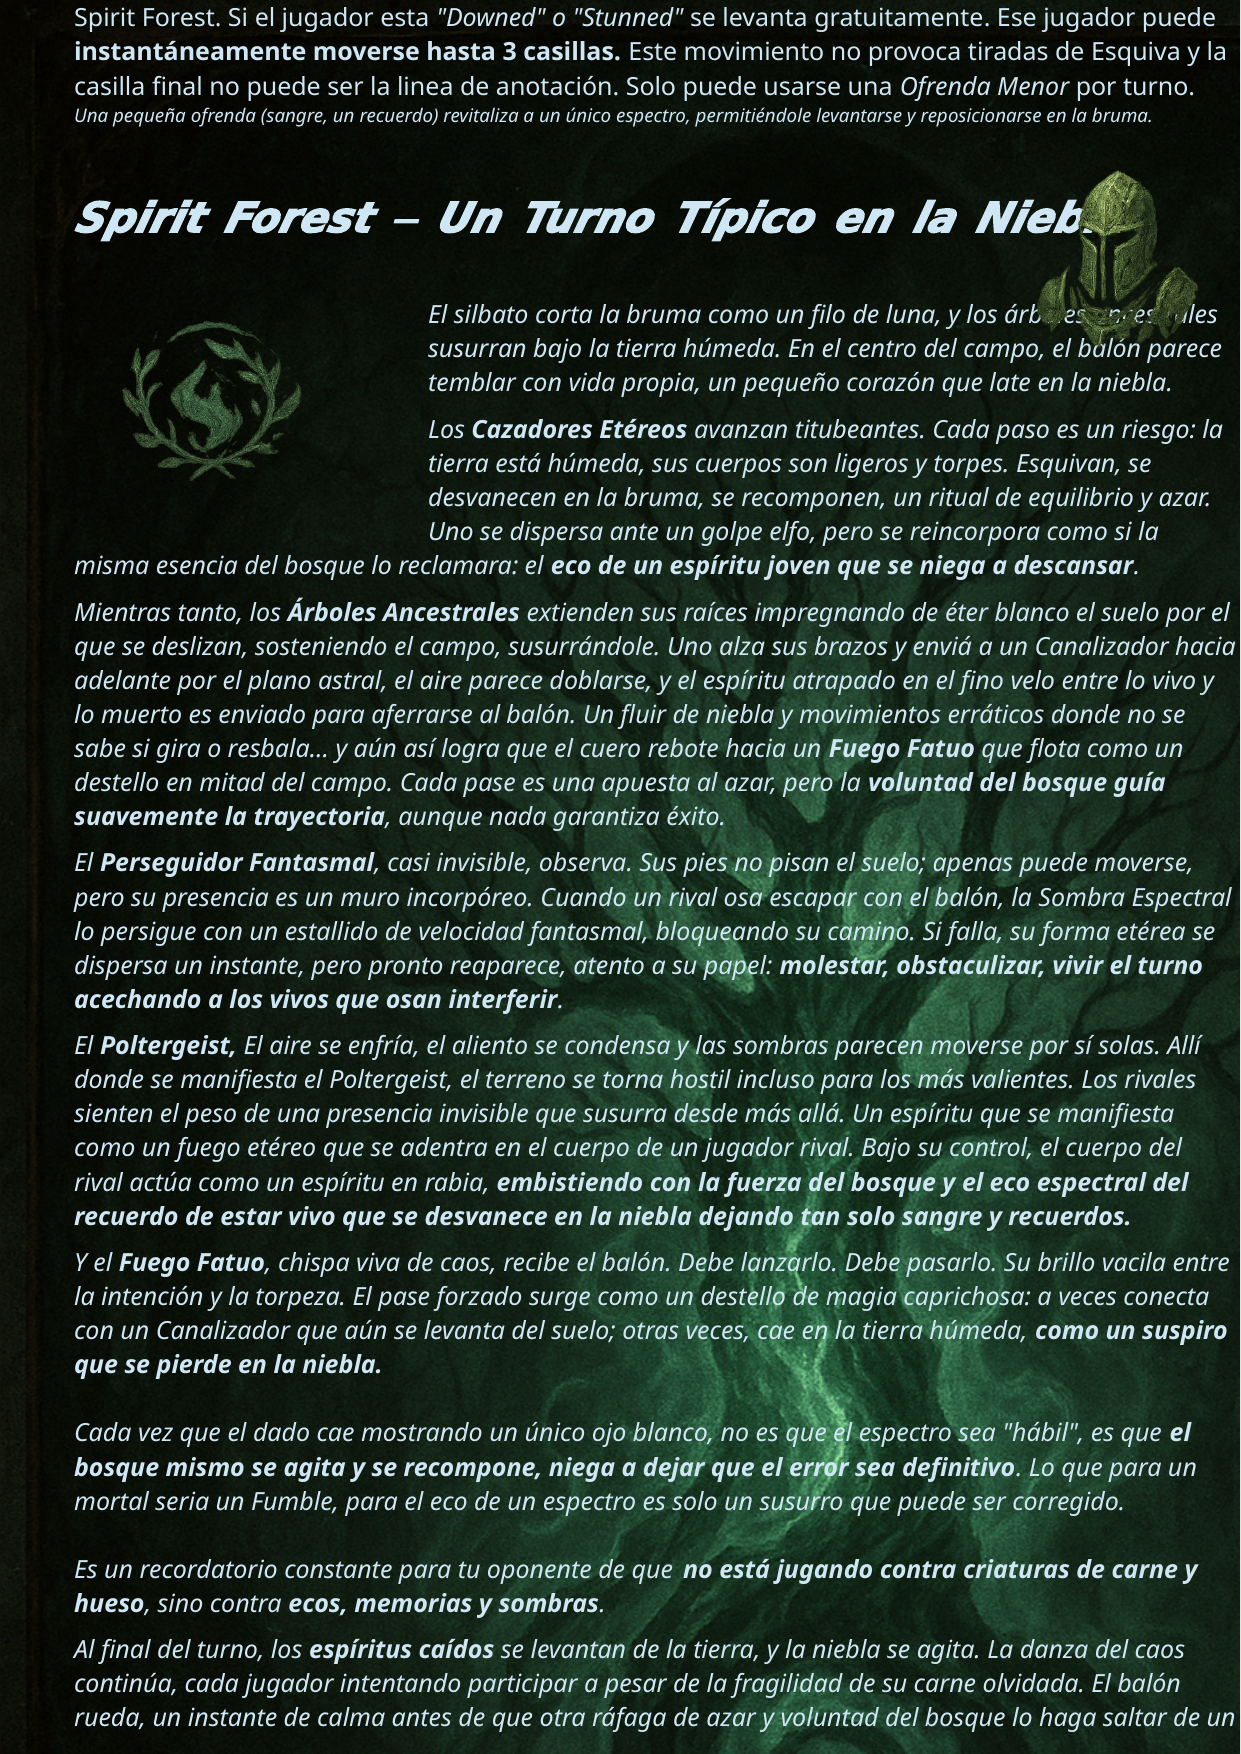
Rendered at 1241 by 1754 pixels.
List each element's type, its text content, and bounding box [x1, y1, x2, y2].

subtitle Spirit Forest. Si el jugador esta "Downed" o "Stunned" se levanta gratuitamente. Ese jugador puede instantáneamente moverse hasta 3 casillas. Este movimiento no provoca tiradas de Esquiva y la casilla final no puede ser la linea de anotación. Solo puede usarse una Ofrenda Menor por turno. Una pequeña ofrenda (sangre, un recuerdo) revitaliza a un único espectro, permitiéndole levantarse y reposicionarse en la bruma. [74, 0, 1240, 128]
picture [0, 0, 1241, 1754]
subtitle Spirit Forest – Un Turno Típico en la Niebla [74, 165, 1014, 284]
text El Perseguidor Fantasmal, casi invisible, observa. Sus pies no pisan el suelo; apenas puede moverse, pero su presencia es un muro incorpóreo. Cuando un rival osa escapar con el balón, la Sombra Espectral lo persigue con un estallido de velocidad fantasmal, bloqueando su camino. Si falla, su forma etérea se dispersa un instante, pero pronto reaparece, atento a su papel: molestar, obstaculizar, vivir el turno acechando a los vivos que osan interferir. [74, 845, 1240, 1015]
text El Poltergeist, El aire se enfría, el aliento se condensa y las sombras parecen moverse por sí solas. Allí donde se manifiesta el Poltergeist, el terreno se torna hostil incluso para los más valientes. Los rivales sienten el peso de una presencia invisible que susurra desde más allá. Un espíritu que se manifiesta como un fuego etéreo que se adentra en el cuerpo de un jugador rival. Bajo su control, el cuerpo del rival actúa como un espíritu en rabia, embistiendo con la fuerza del bosque y el eco espectral del recuerdo de estar vivo que se desvanece en la niebla dejando tan solo sangre y recuerdos. [74, 1028, 1240, 1232]
text Al final del turno, los espíritus caídos se levantan de la tierra, y la niebla se agita. La danza del caos continúa, cada jugador intentando participar a pesar de la fragilidad de su carne olvidada. El balón rueda, un instante de calma antes de que otra ráfaga de azar y voluntad del bosque lo haga saltar de un [74, 1632, 1240, 1734]
text Y el Fuego Fatuo, chispa viva de caos, recibe el balón. Debe lanzarlo. Debe pasarlo. Su brillo vacila entre la intención y la torpeza. El pase forzado surge como un destello de magia caprichosa: a veces conecta con un Canalizador que aún se levanta del suelo; otras veces, cae en la tierra húmeda, como un suspiro que se pierde en la niebla. Cada vez que el dado cae mostrando un único ojo blanco, no es que el espectro sea "hábil", es que el bosque mismo se agita y se recompone, niega a dejar que el error sea definitivo. Lo que para un mortal seria un Fumble, para el eco de un espectro es solo un susurro que puede ser corregido. Es un recordatorio constante para tu oponente de que no está jugando contra criaturas de carne y hueso, sino contra ecos, memorias y sombras. [74, 1245, 1240, 1619]
subtitle Spirit Forest – Un Turno Típico en la Niebla [1227, 165, 1240, 284]
text Mientras tanto, los Árboles Ancestrales extienden sus raíces impregnando de éter blanco el suelo por el que se deslizan, sosteniendo el campo, susurrándole. Uno alza sus brazos y enviá a un Canalizador hacia adelante por el plano astral, el aire parece doblarse, y el espíritu atrapado en el fino velo entre lo vivo y lo muerto es enviado para aferrarse al balón. Un fluir de niebla y movimientos erráticos donde no se sabe si gira o resbala… y aún así logra que el cuero rebote hacia un Fuego Fatuo que flota como un destello en mitad del campo. Cada pase es una apuesta al azar, pero la voluntad del bosque guía suavemente la trayectoria, aunque nada garantiza éxito. [74, 594, 1240, 833]
text Los Cazadores Etéreos avanzan titubeantes. Cada paso es un riesgo: la tierra está húmeda, sus cuerpos son ligeros y torpes. Esquivan, se desvanecen en la bruma, se recomponen, un ritual de equilibrio y azar. Uno se dispersa ante un golpe elfo, pero se reincorpora como si la misma esencia del bosque lo reclamara: el eco de un espíritu joven que se niega a descansar. [74, 411, 1240, 582]
text El silbato corta la bruma como un filo de luna, y los árboles ancestrales susurran bajo la tierra húmeda. En el centro del campo, el balón parece temblar con vida propia, un pequeño corazón que late en la niebla. [352, 297, 1240, 399]
